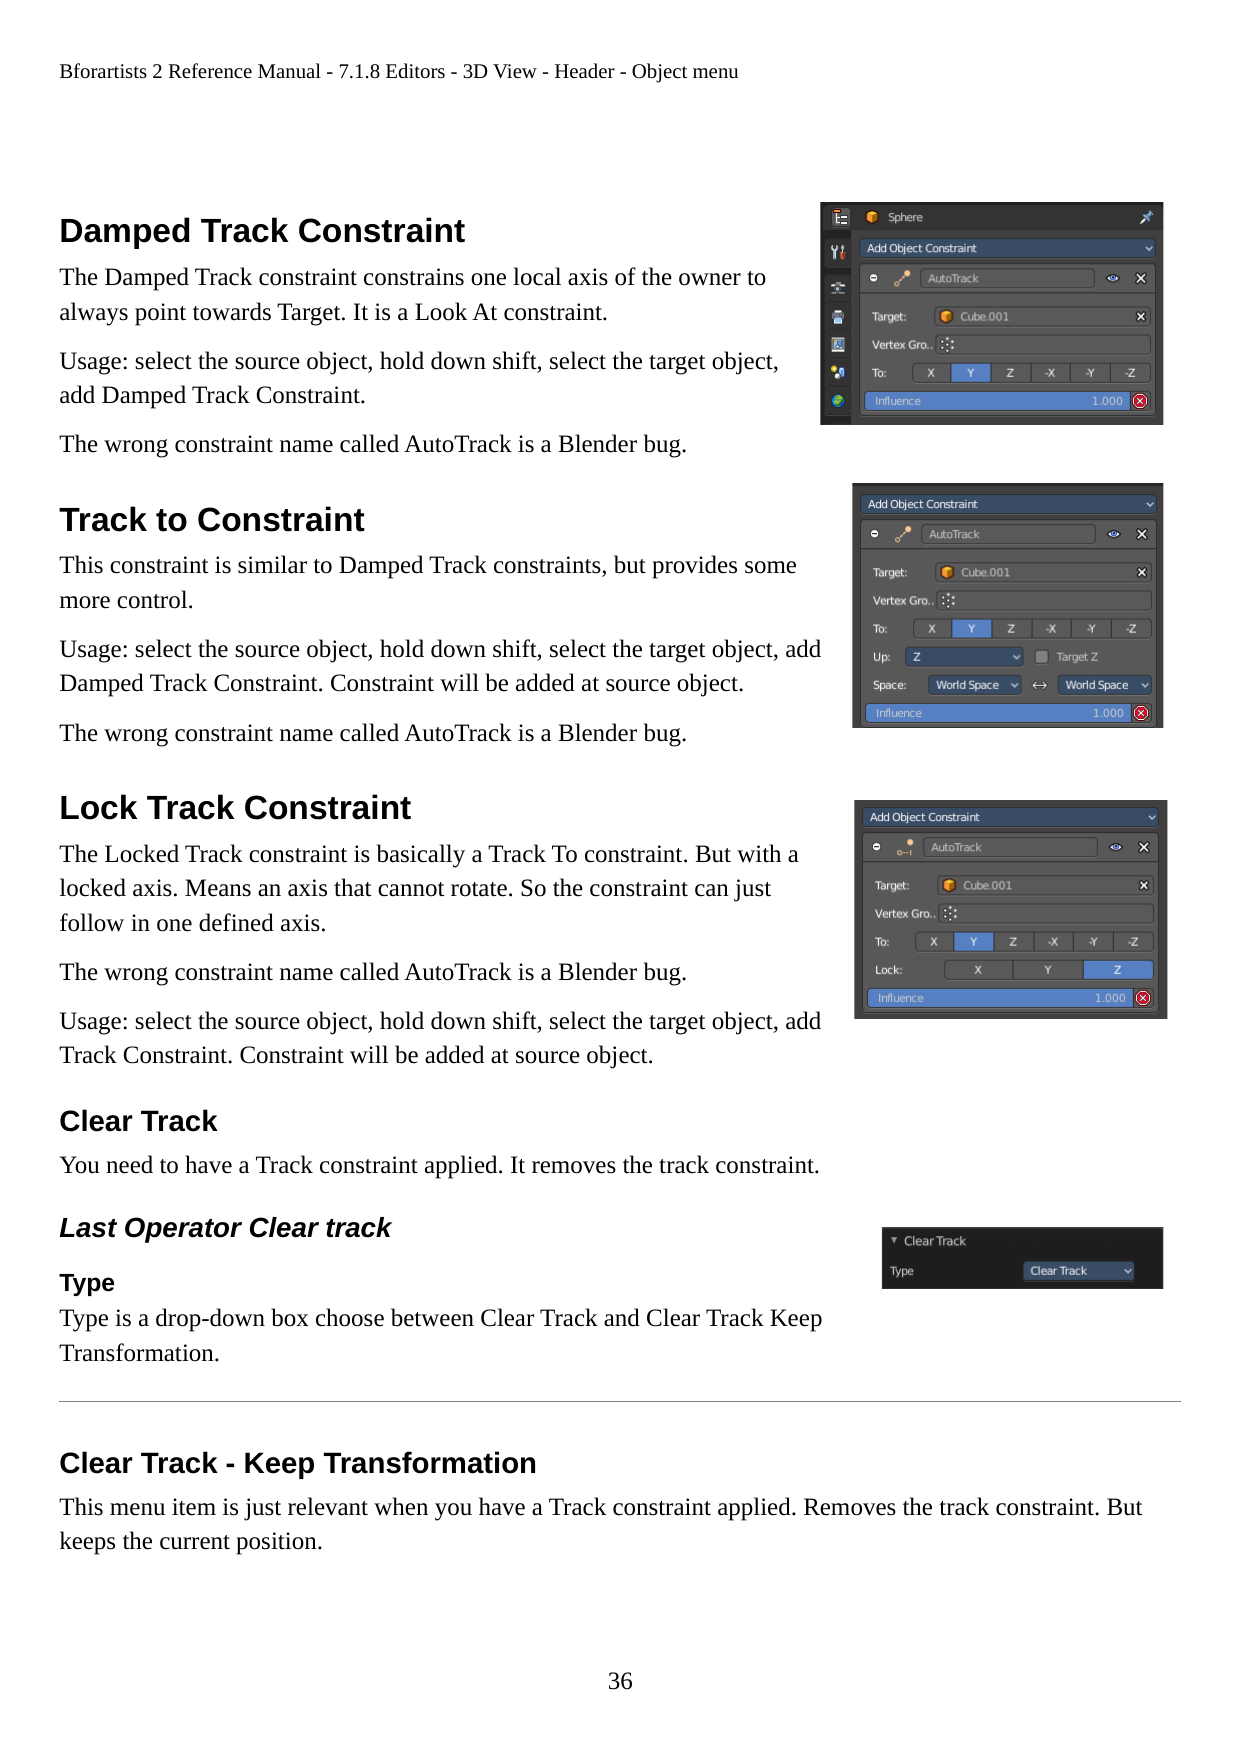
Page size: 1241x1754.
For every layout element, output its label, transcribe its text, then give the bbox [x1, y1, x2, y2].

text Usage: select the source object, hold down shift, select the target object, add Damped Track Constraint. [59, 346, 820, 409]
text Usage: select the source object, hold down shift, select the target object, add Damped Track Constraint. Constraint will be added at source object. [59, 634, 852, 697]
text The Locked Track constraint is basically a Track To constraint. But with a locked axis. Means an axis that cannot rotate. So the constraint can just follow in one defined axis. [59, 839, 854, 936]
subtitle Last Operator Clear track [59, 1212, 1181, 1243]
picture [852, 483, 1164, 728]
subtitle Clear Track - Keep Transformation [59, 1446, 1181, 1479]
picture [881, 1227, 1164, 1289]
subtitle [1164, 499, 1181, 538]
text The wrong constraint name called AutoTrack is a Blender bug. [59, 718, 1181, 746]
text Usage: select the source object, hold down shift, select the target object, add Track Constraint. Constraint will be added at source object. [59, 1006, 1181, 1069]
text The Damped Track constraint constrains one local axis of the owner to always point towards Target. It is a Look At constraint. [59, 262, 820, 326]
text This constraint is similar to Damped Track constraints, but provides some more control. [59, 551, 852, 614]
text The wrong constraint name called AutoTrack is a Blender bug. [59, 957, 854, 985]
subtitle Type [59, 1268, 1181, 1297]
subtitle [1164, 211, 1181, 250]
text This menu item is just relevant when you have a Track constraint applied. Removes the track constraint. But keeps the current position. [59, 1492, 1181, 1555]
text Type is a drop-down box choose between Clear Track and Clear Track Keep Transformation. [59, 1303, 1181, 1367]
picture [854, 800, 1168, 1019]
text The wrong constraint name called AutoTrack is a Blender bug. [59, 429, 1181, 458]
subtitle Lock Track Constraint [59, 787, 1181, 826]
text You need to have a Track constraint applied. It removes the track constraint. [59, 1150, 1181, 1179]
subtitle Track to Constraint [59, 499, 852, 538]
picture [820, 202, 1164, 425]
subtitle Damped Track Constraint [59, 211, 820, 250]
subtitle Clear Track [59, 1104, 1181, 1138]
